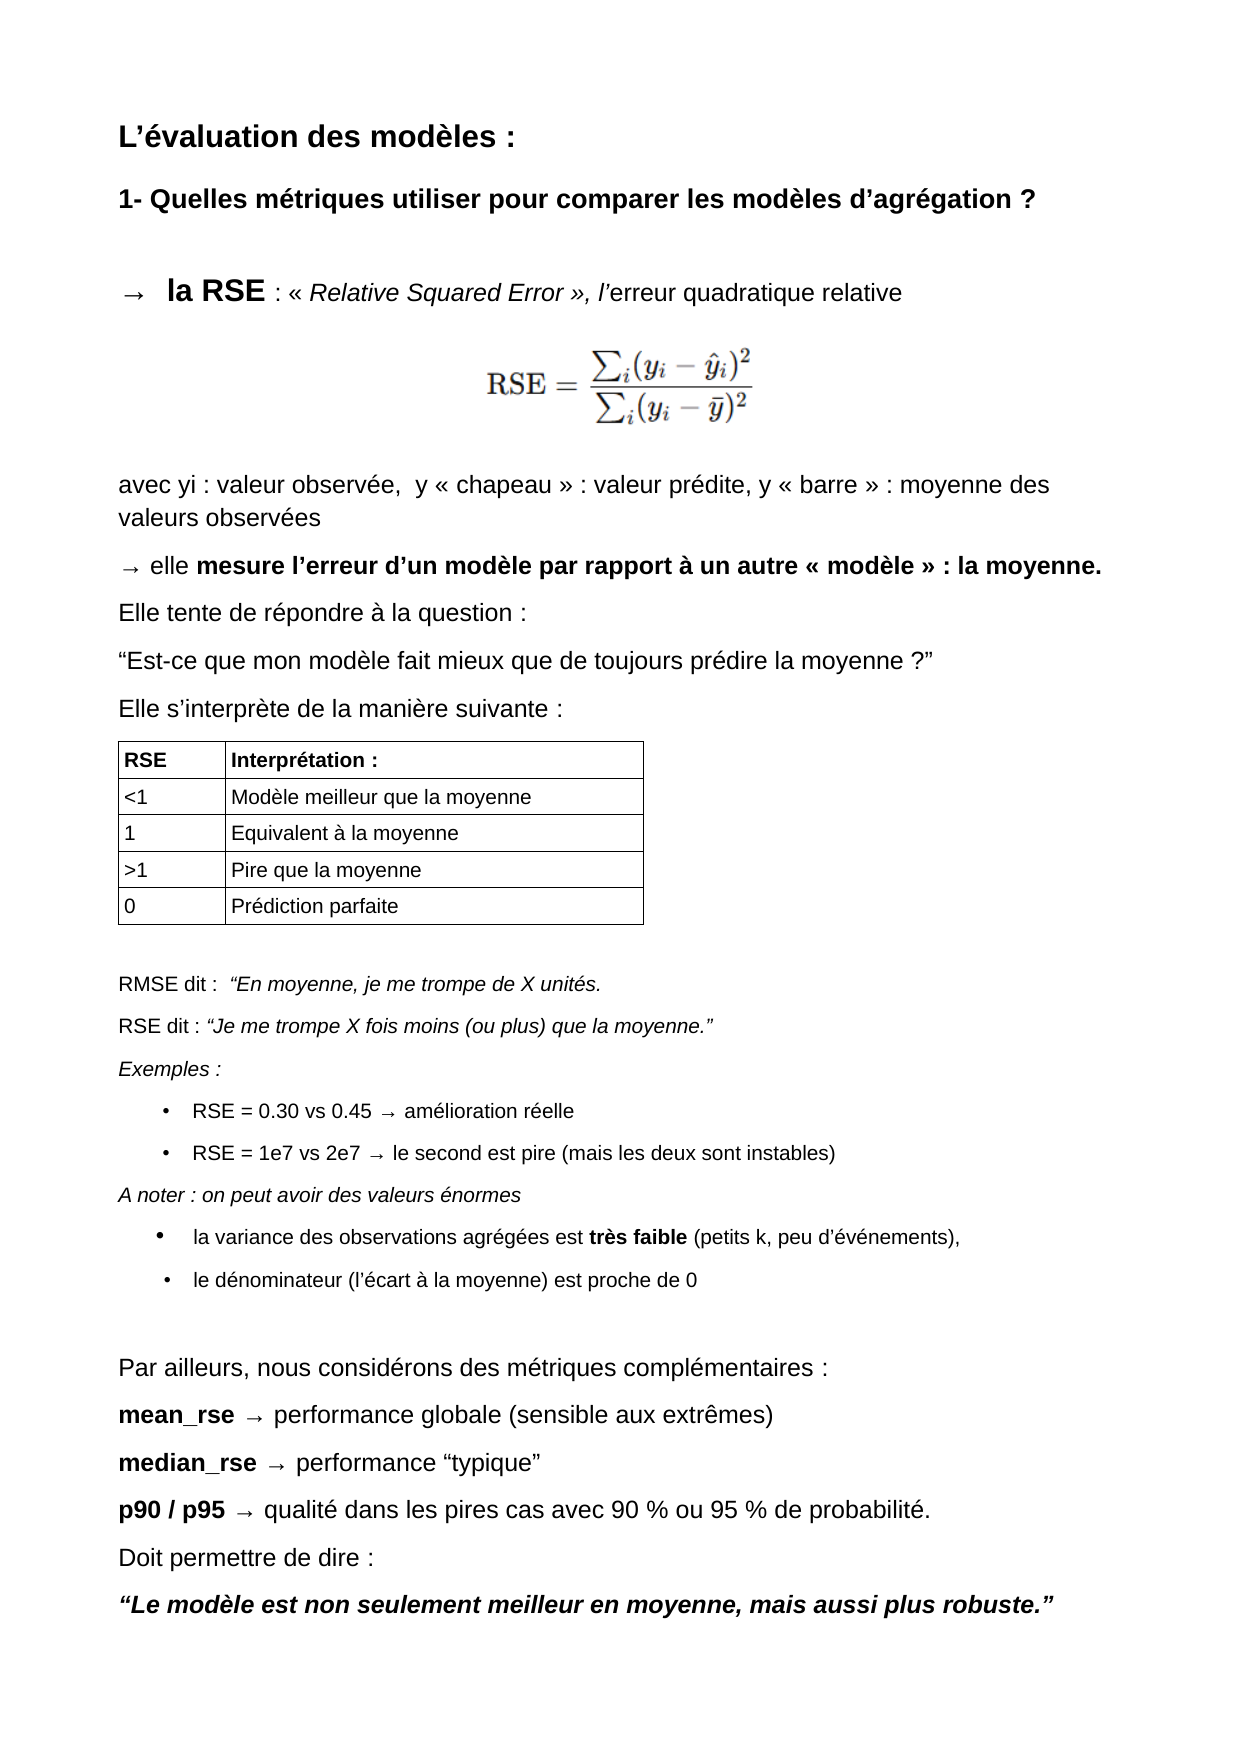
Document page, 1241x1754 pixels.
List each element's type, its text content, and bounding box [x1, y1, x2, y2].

table_cell 1 [119, 815, 225, 851]
text A noter : on peut avoir des valeurs énormes [118, 1183, 1122, 1207]
text RMSE dit : “En moyenne, je me trompe de X unités. [118, 972, 1122, 996]
table_cell Modèle meilleur que la moyenne [226, 779, 643, 814]
table_cell >1 [119, 852, 225, 887]
table_header RSE [119, 742, 225, 778]
table_cell Pire que la moyenne [226, 852, 643, 887]
text mean_rse → performance globale (sensible aux extrêmes) [118, 1400, 1122, 1429]
text Doit permettre de dire : [118, 1543, 1122, 1572]
text “Est-ce que mon modèle fait mieux que de toujours prédire la moyenne ?” [118, 646, 1122, 675]
text median_rse → performance “typique” [118, 1448, 1122, 1476]
text p90 / p95 → qualité dans les pires cas avec 90 % ou 95 % de probabilité. [118, 1495, 1122, 1524]
text RSE dit : “Je me trompe X fois moins (ou plus) que la moyenne.” [118, 1014, 1122, 1038]
table_cell <1 [119, 779, 225, 814]
text avec yi : valeur observée, y « chapeau » : valeur prédite, y « barre » : moyenne des valeurs observées [118, 470, 1122, 532]
text Elle tente de répondre à la question : [118, 598, 1122, 627]
text Elle s’interprète de la manière suivante : [118, 694, 1122, 722]
table_cell Equivalent à la moyenne [226, 815, 643, 851]
list la variance des observations agrégées est très faible (petits k, peu d’événements), [156, 1225, 1122, 1250]
text → elle mesure l’erreur d’un modèle par rapport à un autre « modèle » : la moyenne. [118, 551, 1122, 579]
table_cell Prédiction parfaite [226, 888, 643, 923]
list RSE = 1e7 vs 2e7 → le second est pire (mais les deux sont instables) [162, 1141, 1122, 1165]
table_header Interprétation : [226, 742, 643, 778]
text → la RSE : « Relative Squared Error », l’erreur quadratique relative [118, 272, 1122, 307]
list le dénominateur (l’écart à la moyenne) est proche de 0 [164, 1268, 1122, 1292]
text 1- Quelles métriques utiliser pour comparer les modèles d’agrégation ? [118, 183, 1122, 214]
text “Le modèle est non seulement meilleur en moyenne, mais aussi plus robuste.” [118, 1591, 1122, 1619]
text Exemples : [118, 1056, 1122, 1080]
picture [475, 327, 765, 437]
table_cell 0 [119, 888, 225, 923]
text L’évaluation des modèles : [118, 118, 1122, 154]
list RSE = 0.30 vs 0.45 → amélioration réelle [162, 1098, 1122, 1122]
text Par ailleurs, nous considérons des métriques complémentaires : [118, 1352, 1122, 1381]
